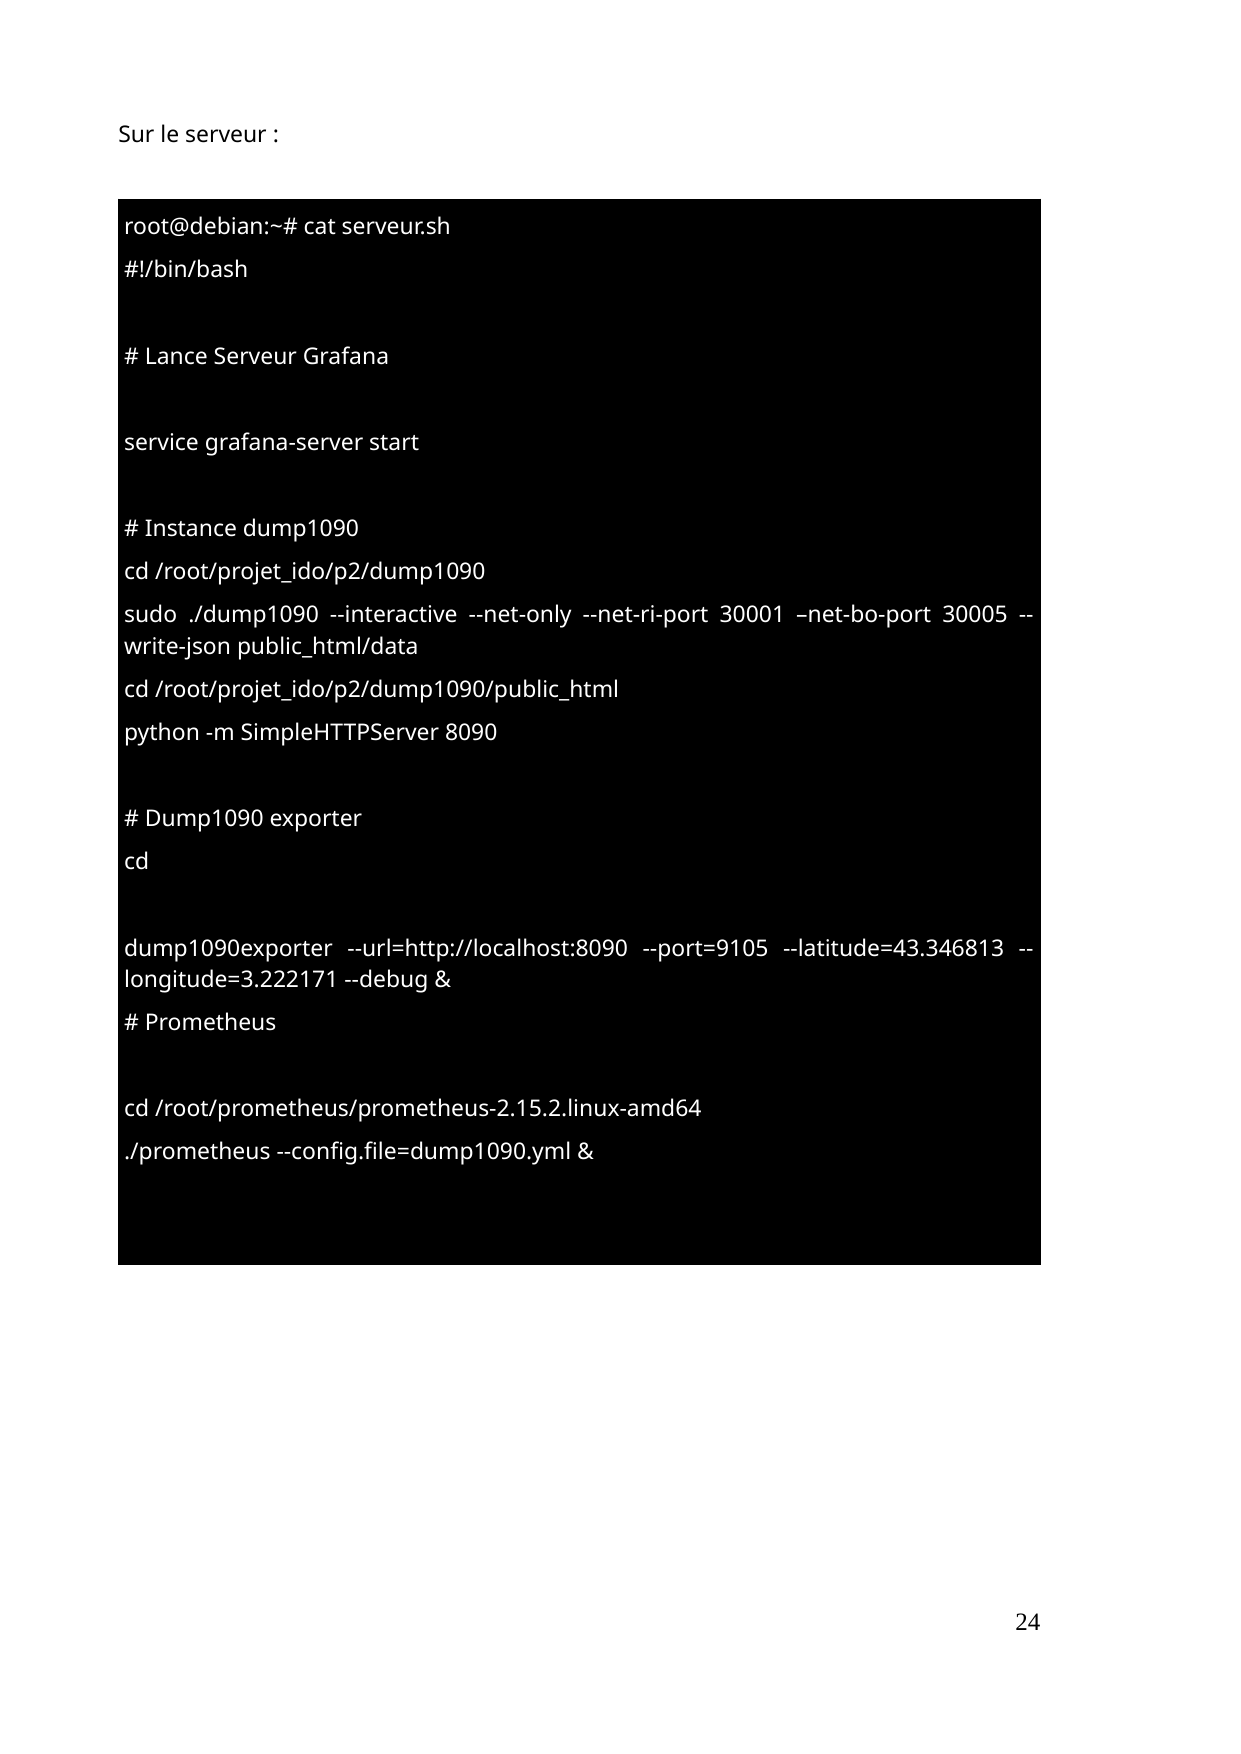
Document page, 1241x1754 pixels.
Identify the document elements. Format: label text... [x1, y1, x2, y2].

table_header root@debian:~# cat serveur.sh #!/bin/bash # Lance Serveur Grafana service grafana-server start # Instance dump1090 cd /root/projet_ido/p2/dump1090 sudo ./dump1090 --interactive --net-only --net-ri-port 30001 –net-bo-port 30005 --write-json public_html/data cd /root/projet_ido/p2/dump1090/public_html python -m SimpleHTTPServer 8090 # Dump1090 exporter cd dump1090exporter --url=http://localhost:8090 --port=9105 --latitude=43.346813 --longitude=3.222171 --debug & # Prometheus cd /root/prometheus/prometheus-2.15.2.linux-amd64 ./prometheus --config.file=dump1090.yml & [119, 200, 1040, 1264]
text Sur le serveur : [118, 118, 1040, 149]
